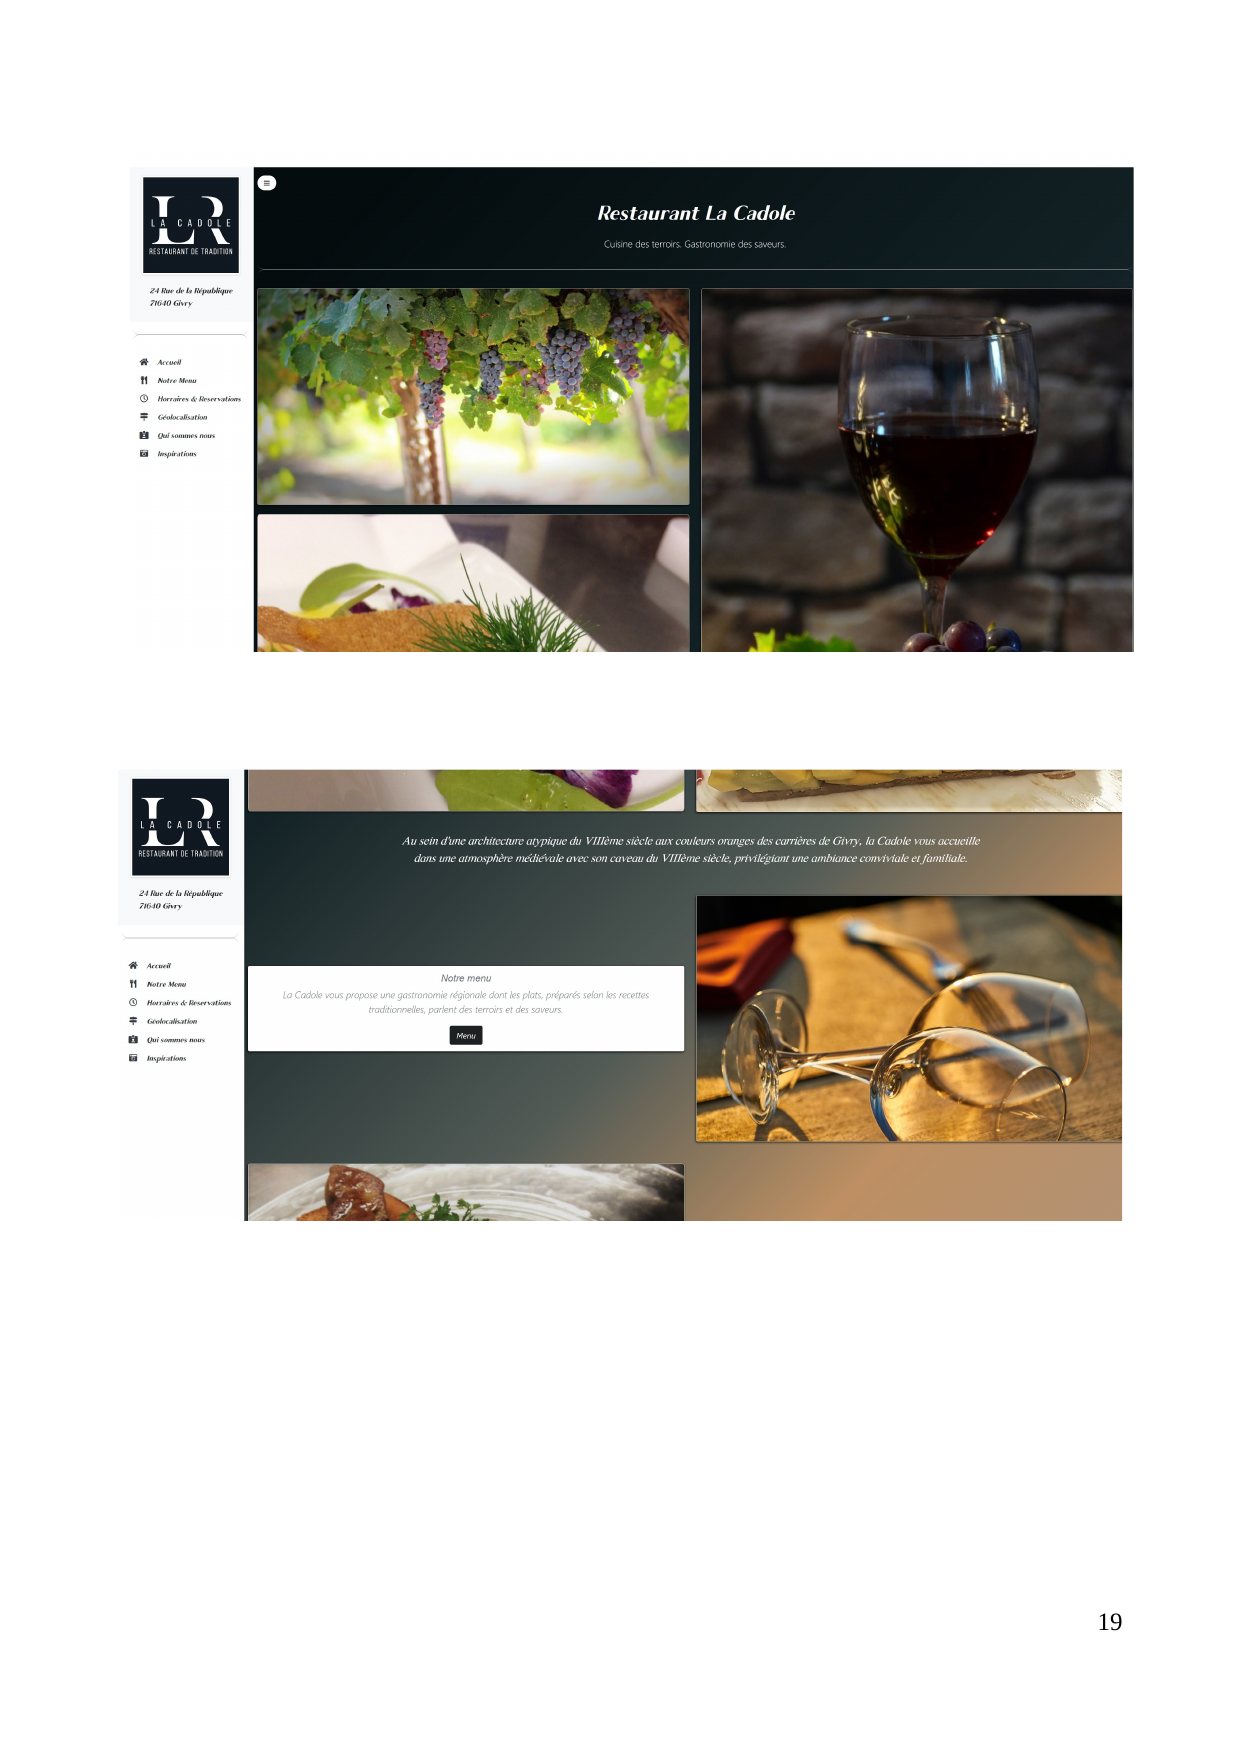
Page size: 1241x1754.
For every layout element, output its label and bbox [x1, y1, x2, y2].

picture [129, 152, 1134, 652]
picture [118, 755, 1123, 1221]
